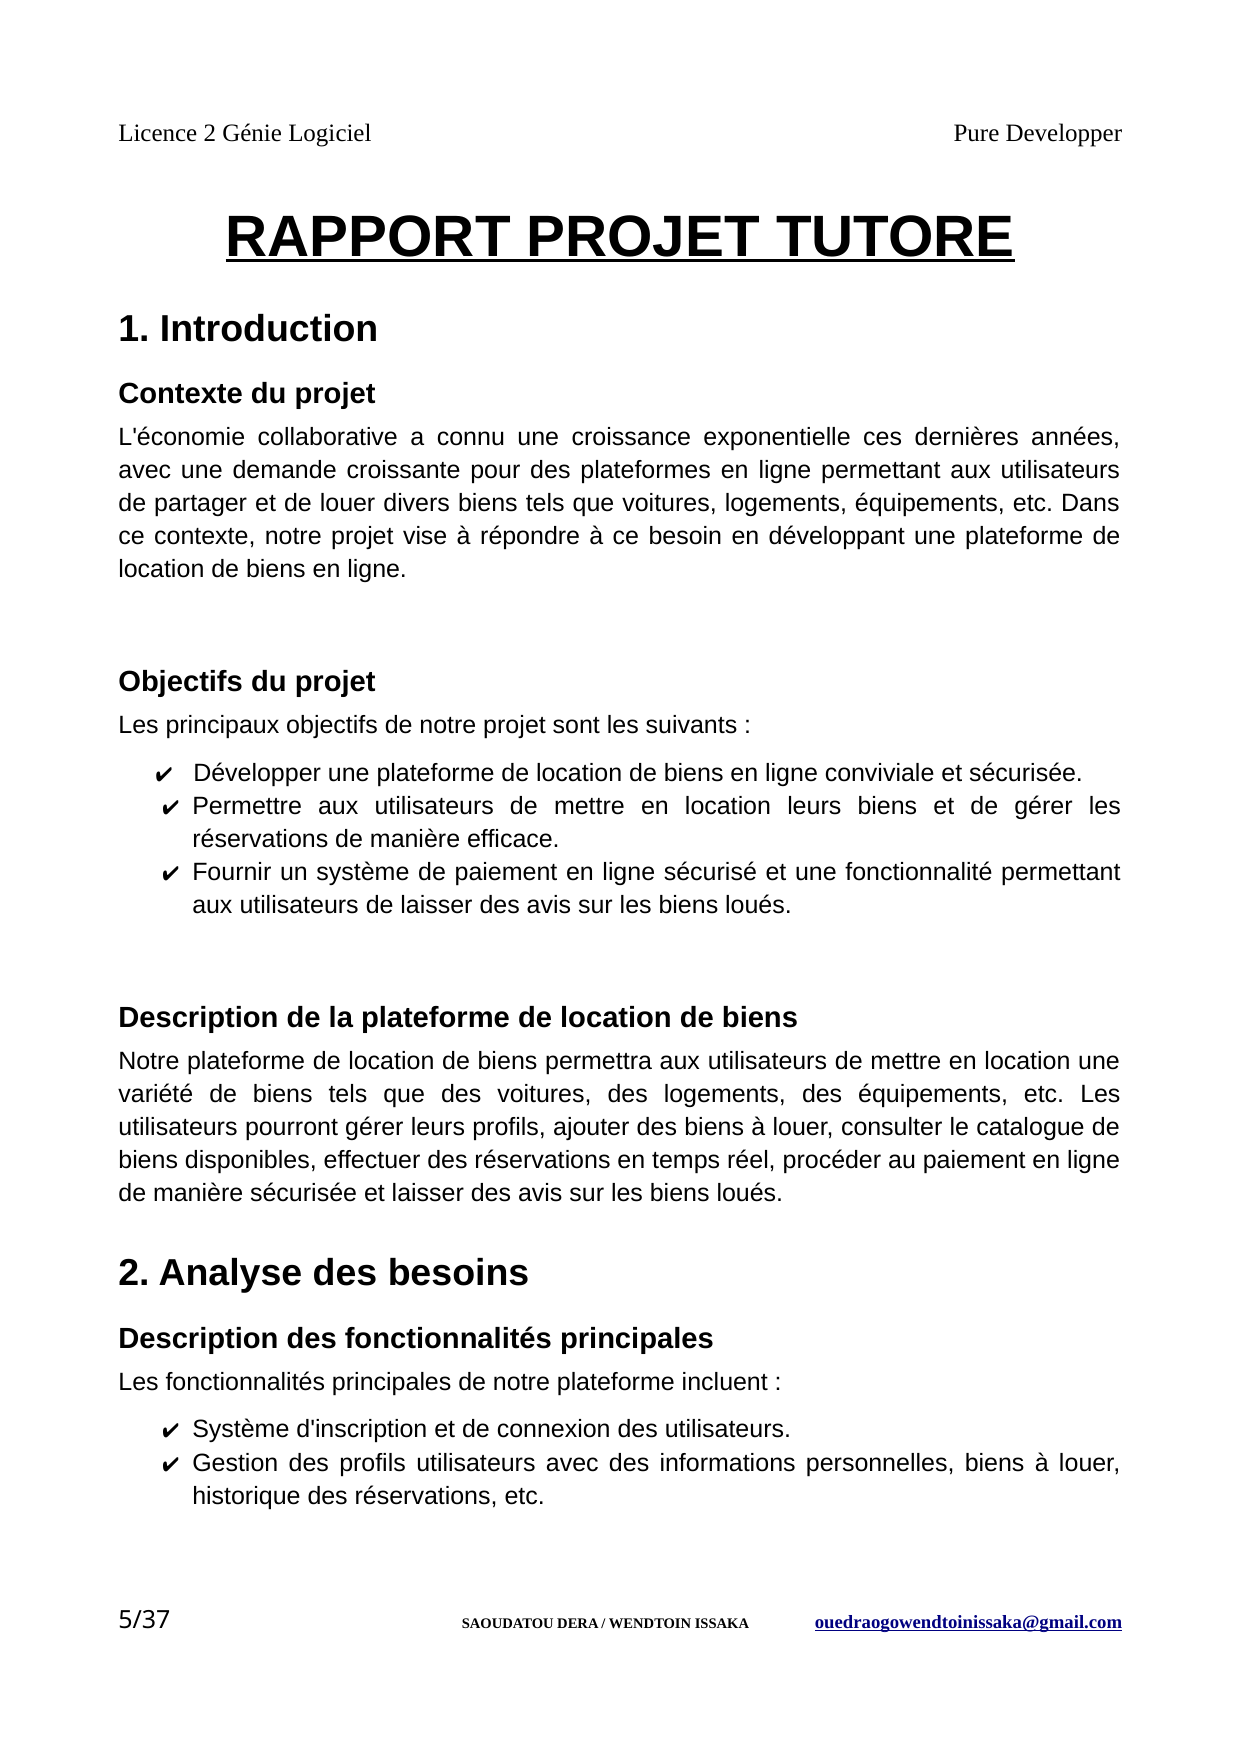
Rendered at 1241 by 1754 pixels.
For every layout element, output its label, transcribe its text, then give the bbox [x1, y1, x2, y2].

text L'économie collaborative a connu une croissance exponentielle ces dernières années, avec une demande croissante pour des plateformes en ligne permettant aux utilisateurs de partager et de louer divers biens tels que voitures, logements, équipements, etc. Dans ce contexte, notre projet vise à répondre à ce besoin en développant une plateforme de location de biens en ligne. [118, 422, 1122, 583]
subtitle Description des fonctionnalités principales [118, 1321, 1122, 1354]
list Système d'inscription et de connexion des utilisateurs. [162, 1414, 1122, 1443]
subtitle 2. Analyse des besoins [118, 1251, 1122, 1294]
subtitle Objectifs du projet [118, 664, 1122, 698]
subtitle Contexte du projet [118, 376, 1122, 410]
text Les principaux objectifs de notre projet sont les suivants : [118, 710, 1122, 739]
list Permettre aux utilisateurs de mettre en location leurs biens et de gérer les réservations de manière efficace. [162, 791, 1122, 853]
list Gestion des profils utilisateurs avec des informations personnelles, biens à louer, historique des réservations, etc. [162, 1448, 1122, 1509]
text Notre plateforme de location de biens permettra aux utilisateurs de mettre en location une variété de biens tels que des voitures, des logements, des équipements, etc. Les utilisateurs pourront gérer leurs profils, ajouter des biens à louer, consulter le catalogue de biens disponibles, effectuer des réservations en temps réel, procéder au paiement en ligne de manière sécurisée et laisser des avis sur les biens loués. [118, 1046, 1122, 1207]
title Rapport projet tutore [118, 201, 1122, 268]
text Les fonctionnalités principales de notre plateforme incluent : [118, 1367, 1122, 1396]
subtitle Description de la plateforme de location de biens [118, 1000, 1122, 1033]
list Développer une plateforme de location de biens en ligne conviviale et sécurisée. [156, 758, 1122, 787]
subtitle 1. Introduction [118, 306, 1122, 349]
list Fournir un système de paiement en ligne sécurisé et une fonctionnalité permettant aux utilisateurs de laisser des avis sur les biens loués. [162, 857, 1122, 919]
